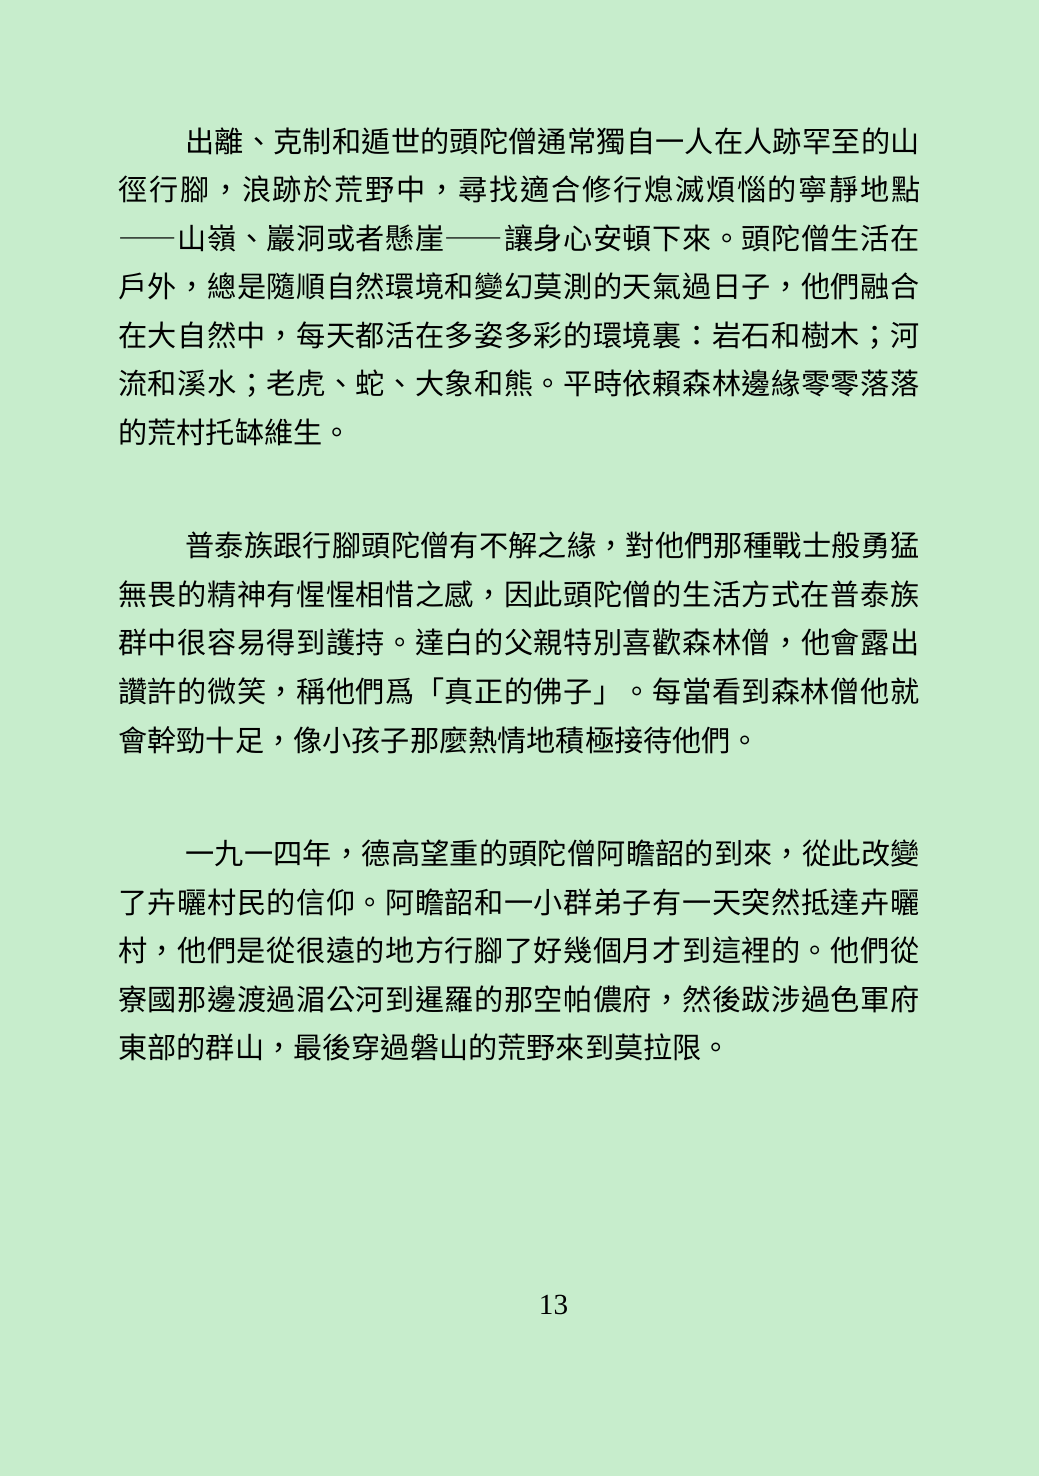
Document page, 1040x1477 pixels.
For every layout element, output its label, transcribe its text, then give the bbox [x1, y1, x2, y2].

text 一九一四年，德高望重的頭陀僧阿瞻韶的到來，從此改變了卉曬村民的信仰。阿瞻韶和一小群弟子有一天突然抵達卉曬村，他們是從很遠的地方行腳了好幾個月才到這裡的。他們從寮國那邊渡過湄公河到暹羅的那空帕儂府，然後跋涉過色軍府東部的群山，最後穿過磐山的荒野來到莫拉限。 [118, 831, 921, 1067]
text 普泰族跟行腳頭陀僧有不解之緣，對他們那種戰士般勇猛無畏的精神有惺惺相惜之感，因此頭陀僧的生活方式在普泰族群中很容易得到護持。達白的父親特別喜歡森林僧，他會露出讚許的微笑，稱他們爲「真正的佛子」。每當看到森林僧他就會幹勁十足，像小孩子那麼熱情地積極接待他們。 [118, 523, 921, 759]
text 出離、克制和遁世的頭陀僧通常獨自一人在人跡罕至的山徑行腳，浪跡於荒野中，尋找適合修行熄滅煩惱的寧靜地點——山嶺、巖洞或者懸崖——讓身心安頓下來。頭陀僧生活在戶外，總是隨順自然環境和變幻莫測的天氣過日子，他們融合在大自然中，每天都活在多姿多彩的環境裏：岩石和樹木；河流和溪水；老虎、蛇、大象和熊。平時依賴森林邊緣零零落落的荒村托缽維生。 [118, 118, 921, 452]
